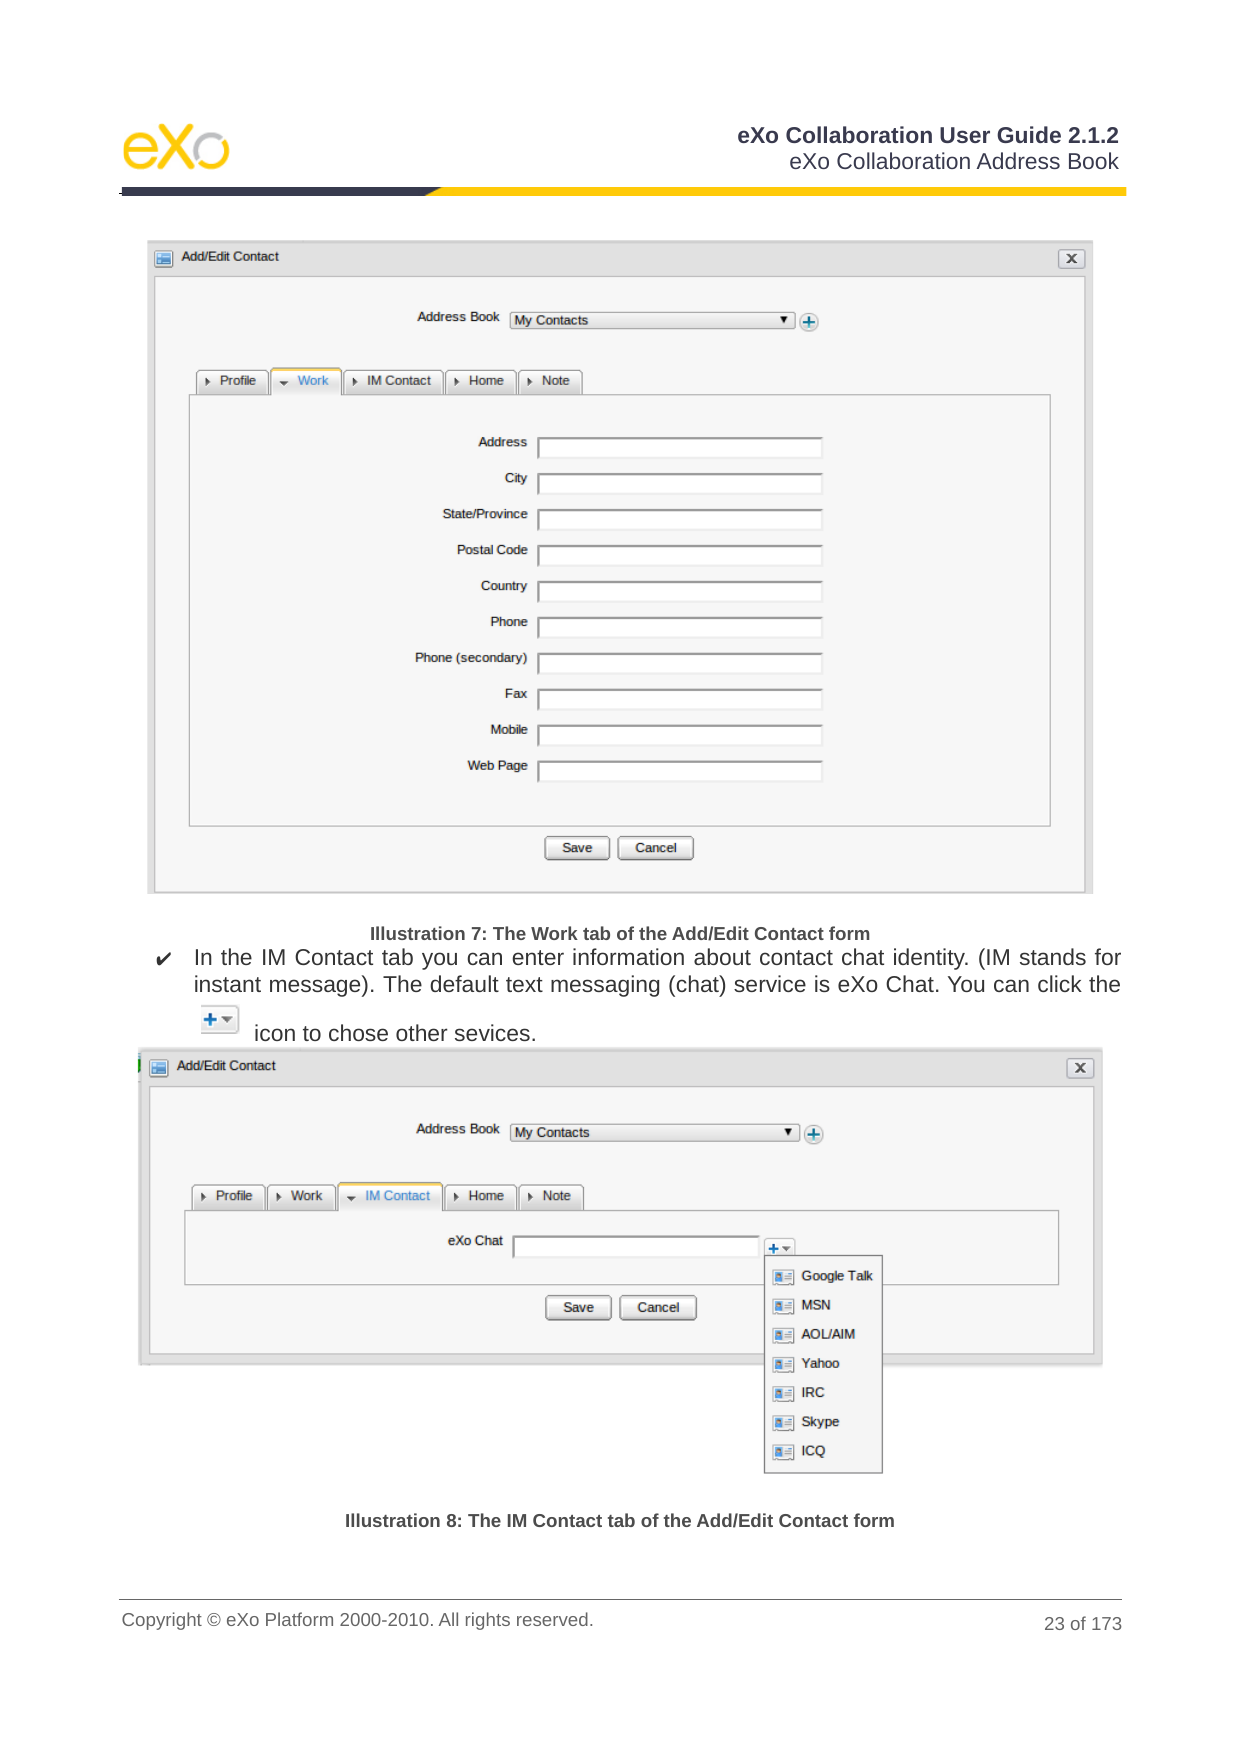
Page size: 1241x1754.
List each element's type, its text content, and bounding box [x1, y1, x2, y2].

list In the IM Contact tab you can enter information about contact chat identity. (IM stands for instant message). The default text messaging (chat) service is eXo Chat. You can click the icon to chose other sevices. [156, 223, 1122, 1046]
picture [201, 1004, 240, 1034]
list Illustration 8: The IM Contact tab of the Add/Edit Contact form [138, 1481, 1103, 1532]
list Illustration 7: The Work tab of the Add/Edit Contact form [130, 316, 1110, 944]
picture [121, 187, 1127, 196]
picture [137, 1046, 1103, 1481]
picture [123, 123, 230, 170]
picture [147, 240, 1094, 894]
